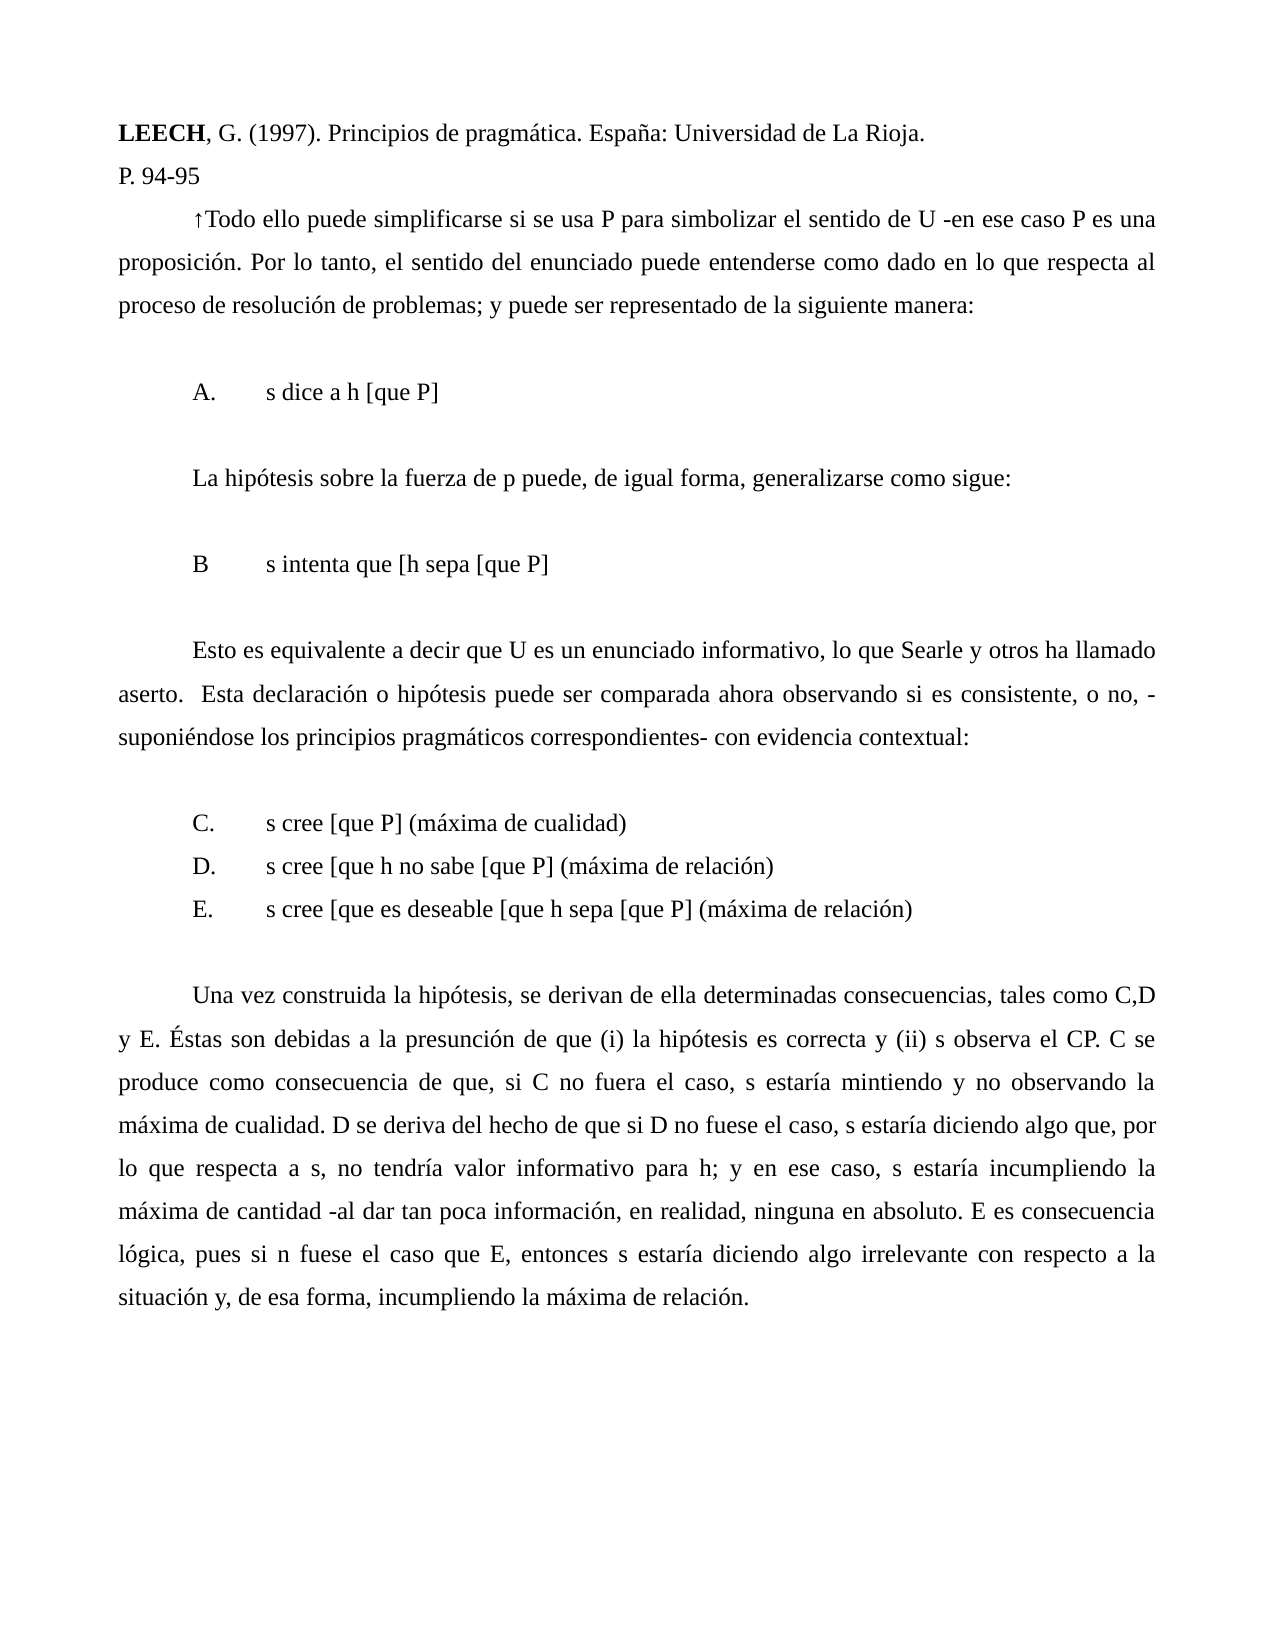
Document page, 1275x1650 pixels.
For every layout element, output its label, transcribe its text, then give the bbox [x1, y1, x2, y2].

text E. s cree [que es deseable [que h sepa [que P] (máxima de relación) [118, 894, 1157, 923]
text C. s cree [que P] (máxima de cualidad) [118, 808, 1157, 837]
text D. s cree [que h no sabe [que P] (máxima de relación) [118, 851, 1157, 880]
text B s intenta que [h sepa [que P] [118, 549, 1157, 578]
text Una vez construida la hipótesis, se derivan de ella determinadas consecuencias, tales como C,D y E. Éstas son debidas a la presunción de que (i) la hipótesis es correcta y (ii) s observa el CP. C se produce como consecuencia de que, si C no fuera el caso, s estaría mintiendo y no observando la máxima de cualidad. D se deriva del hecho de que si D no fuese el caso, s estaría diciendo algo que, por lo que respecta a s, no tendría valor informativo para h; y en ese caso, s estaría incumpliendo la máxima de cantidad -al dar tan poca información, en realidad, ninguna en absoluto. E es consecuencia lógica, pues si n fuese el caso que E, entonces s estaría diciendo algo irrelevante con respecto a la situación y, de esa forma, incumpliendo la máxima de relación. [118, 981, 1157, 1311]
text La hipótesis sobre la fuerza de p puede, de igual forma, generalizarse como sigue: [118, 463, 1157, 492]
text LEECH, G. (1997). Principios de pragmática. España: Universidad de La Rioja. [118, 118, 1157, 147]
text P. 94-95 [118, 161, 1157, 190]
text ↑Todo ello puede simplificarse si se usa P para simbolizar el sentido de U -en ese caso P es una proposición. Por lo tanto, el sentido del enunciado puede entenderse como dado en lo que respecta al proceso de resolución de problemas; y puede ser representado de la siguiente manera: [118, 204, 1157, 319]
text A. s dice a h [que P] [118, 377, 1157, 406]
text Esto es equivalente a decir que U es un enunciado informativo, lo que Searle y otros ha llamado aserto. Esta declaración o hipótesis puede ser comparada ahora observando si es consistente, o no, -suponiéndose los principios pragmáticos correspondientes- con evidencia contextual: [118, 636, 1157, 751]
